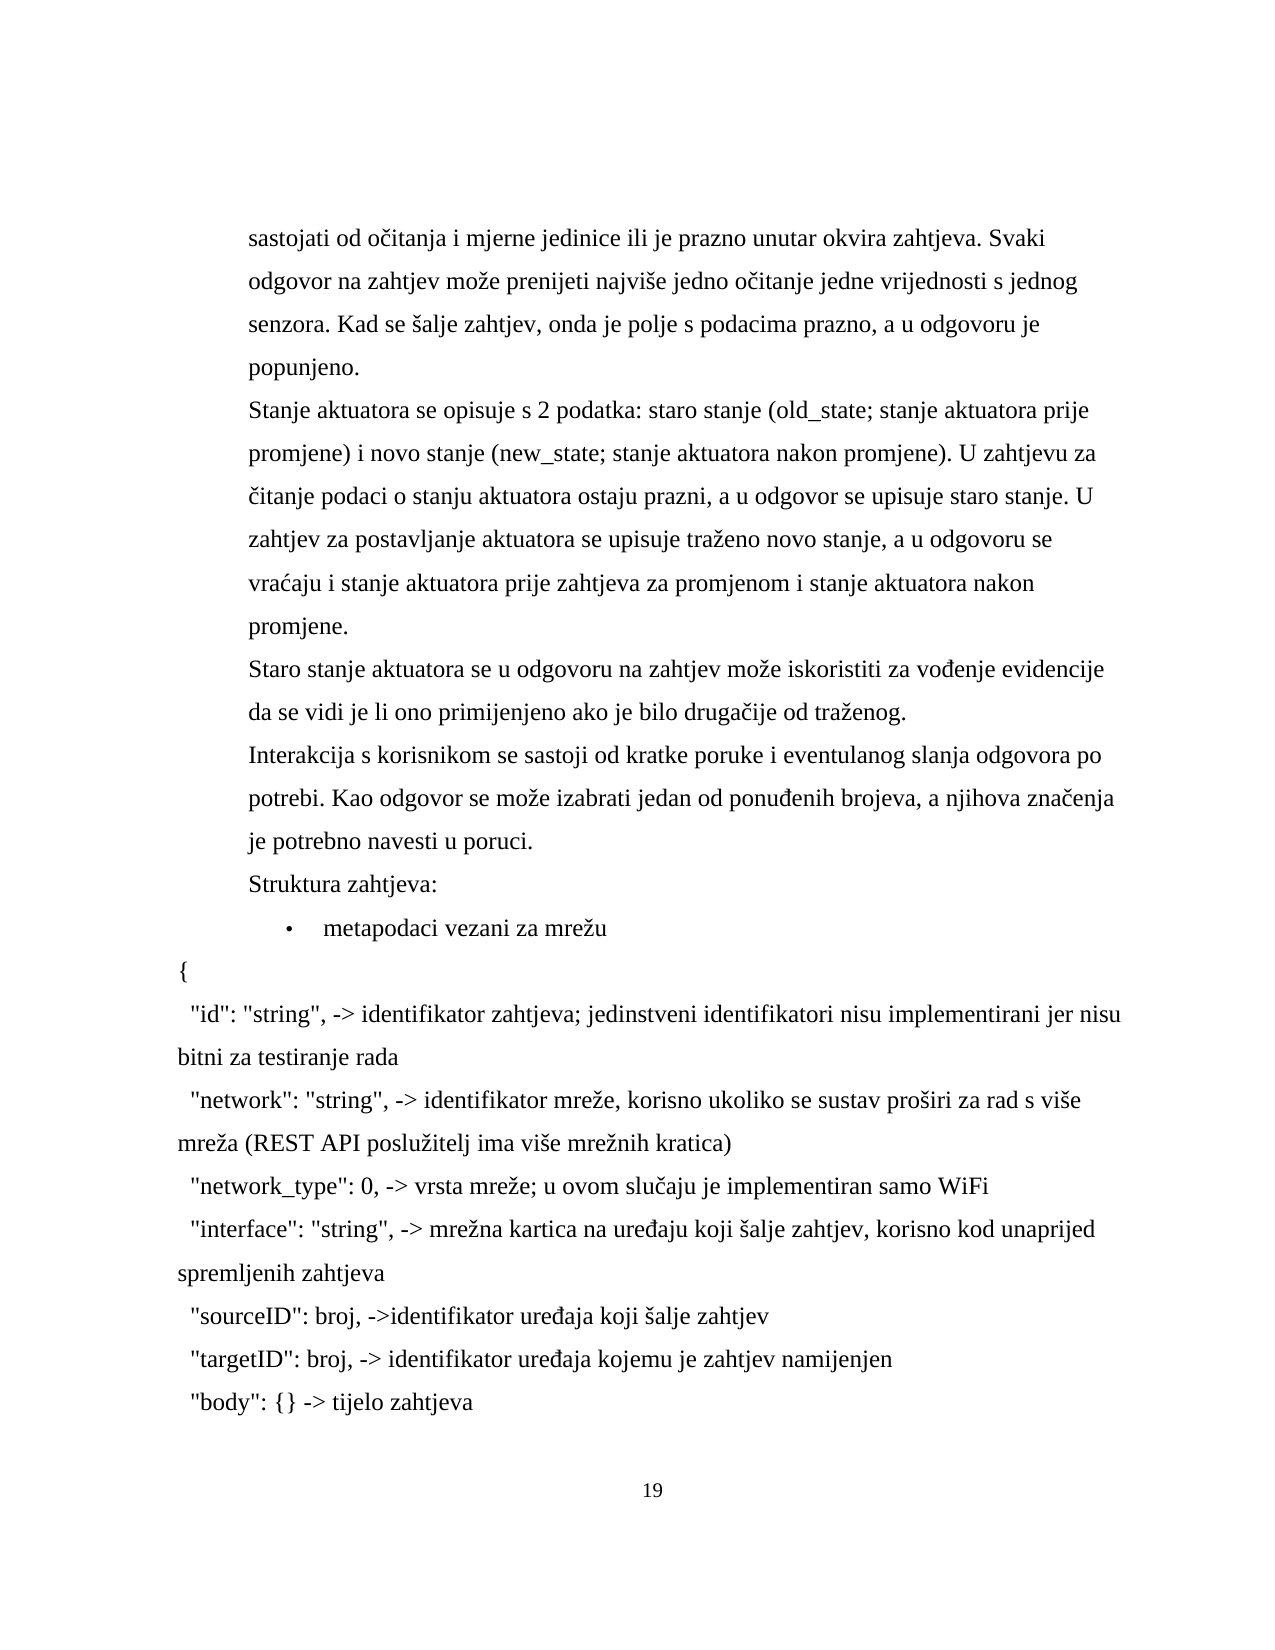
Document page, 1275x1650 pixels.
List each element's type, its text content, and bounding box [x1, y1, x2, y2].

text sastojati od očitanja i mjerne jedinice ili je prazno unutar okvira zahtjeva. Svaki odgovor na zahtjev može prenijeti najviše jedno očitanje jedne vrijednosti s jednog senzora. Kad se šalje zahtjev, onda je polje s podacima prazno, a u odgovoru je popunjeno. [248, 223, 1127, 381]
text "sourceID": broj, ->identifikator uređaja koji šalje zahtjev [177, 1301, 1127, 1329]
text "interface": "string", -> mrežna kartica na uređaju koji šalje zahtjev, korisno kod unaprijed spremljenih zahtjeva [177, 1214, 1127, 1286]
text { [177, 956, 1127, 984]
text Staro stanje aktuatora se u odgovoru na zahtjev može iskoristiti za vođenje evidencije da se vidi je li ono primijenjeno ako je bilo drugačije od traženog. [248, 654, 1127, 726]
text Interakcija s korisnikom se sastoji od kratke poruke i eventulanog slanja odgovora po potrebi. Kao odgovor se može izabrati jedan od ponuđenih brojeva, a njihova značenja je potrebno navesti u poruci. [248, 740, 1127, 855]
text Struktura zahtjeva: [248, 869, 1127, 898]
text "network": "string", -> identifikator mreže, korisno ukoliko se sustav proširi za rad s više mreža (REST API poslužitelj ima više mrežnih kratica) [177, 1085, 1127, 1157]
text "body": {} -> tijelo zahtjeva [177, 1387, 1127, 1416]
text "id": "string", -> identifikator zahtjeva; jedinstveni identifikatori nisu implementirani jer nisu bitni za testiranje rada [177, 999, 1127, 1071]
text "network_type": 0, -> vrsta mreže; u ovom slučaju je implementiran samo WiFi [177, 1171, 1127, 1200]
text "targetID": broj, -> identifikator uređaja kojemu je zahtjev namijenjen [177, 1344, 1127, 1373]
text Stanje aktuatora se opisuje s 2 podatka: staro stanje (old_state; stanje aktuatora prije promjene) i novo stanje (new_state; stanje aktuatora nakon promjene). U zahtjevu za čitanje podaci o stanju aktuatora ostaju prazni, a u odgovor se upisuje staro stanje. U zahtjev za postavljanje aktuatora se upisuje traženo novo stanje, a u odgovoru se vraćaju i stanje aktuatora prije zahtjeva za promjenom i stanje aktuatora nakon promjene. [248, 395, 1127, 639]
list metapodaci vezani za mrežu [286, 913, 1127, 941]
